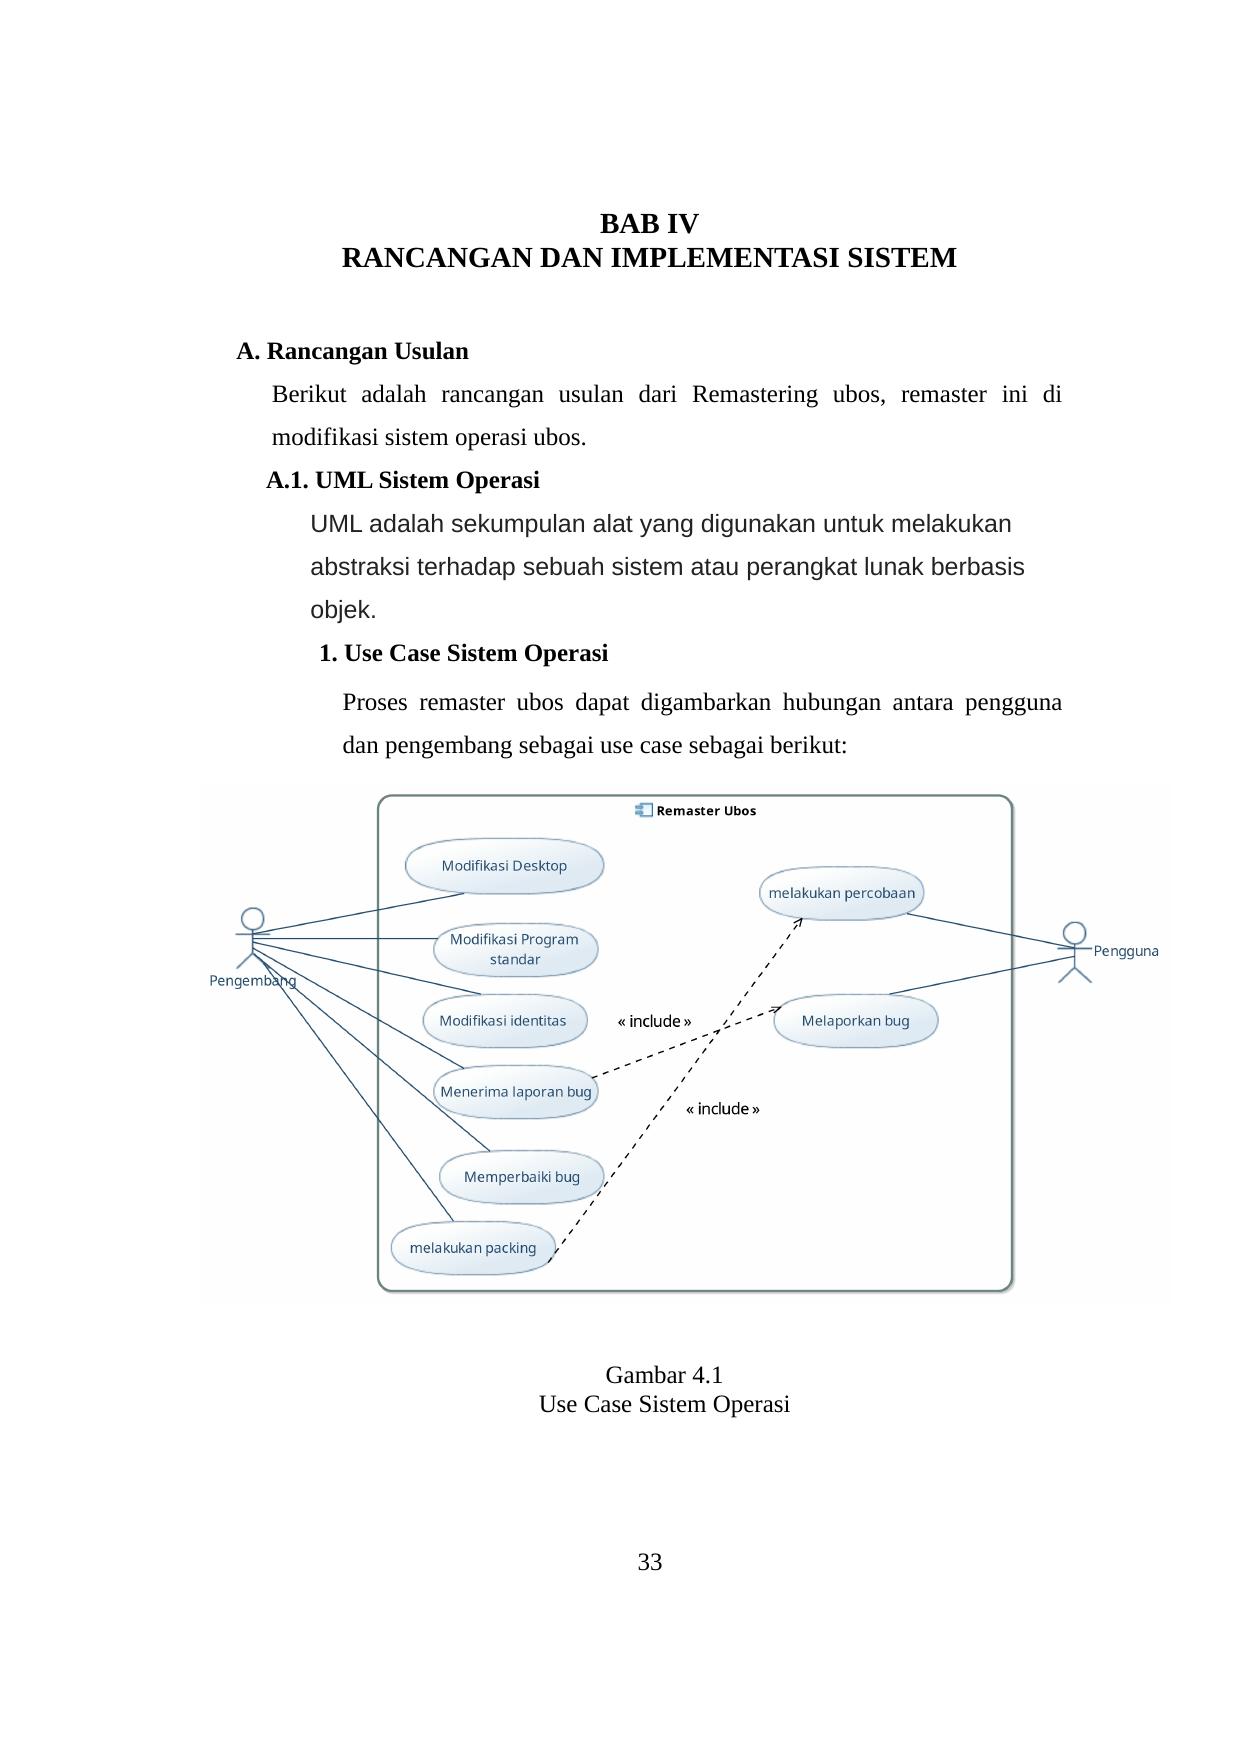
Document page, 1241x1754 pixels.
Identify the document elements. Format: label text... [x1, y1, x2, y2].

text 1. Use Case Sistem Operasi [319, 638, 1063, 667]
text Proses remaster ubos dapat digambarkan hubungan antara pengguna dan pengembang sebagai use case sebagai berikut: [342, 687, 1063, 759]
text Gambar 4.1 [266, 1360, 1063, 1389]
picture [197, 782, 1171, 1306]
text A. Rancangan Usulan [236, 336, 1063, 365]
text Berikut adalah rancangan usulan dari Remastering ubos, remaster ini di modifikasi sistem operasi ubos. [272, 379, 1063, 451]
text A.1. UML Sistem Operasi [266, 465, 1063, 494]
text RANCANGAN DAN IMPLEMENTASI SISTEM [236, 240, 1063, 274]
text BAB IV [236, 207, 1063, 240]
text Use Case Sistem Operasi [266, 1389, 1063, 1418]
text UML adalah sekumpulan alat yang digunakan untuk melakukan abstraksi terhadap sebuah sistem atau perangkat lunak berbasis objek. [310, 508, 1063, 623]
